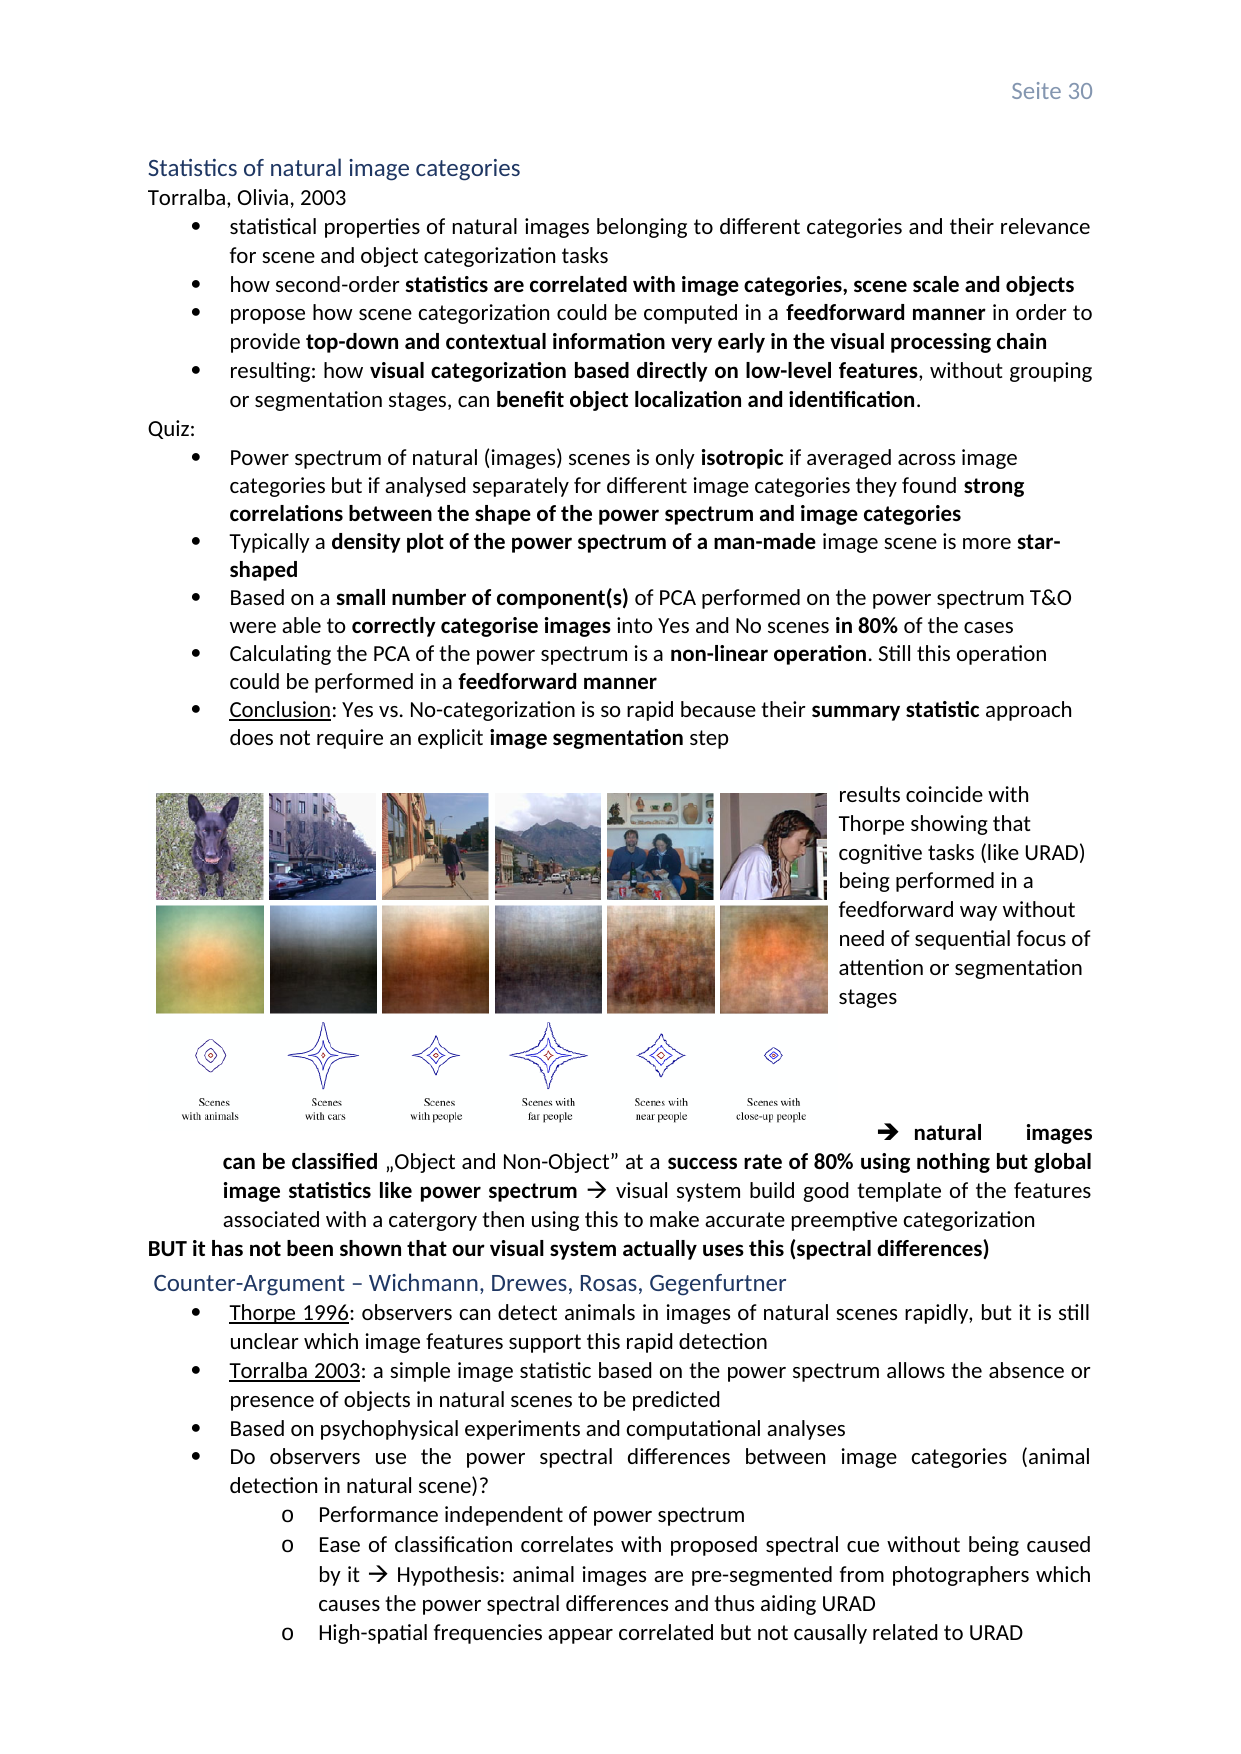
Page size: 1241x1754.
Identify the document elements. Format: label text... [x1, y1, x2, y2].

subtitle Statistics of natural image categories [148, 152, 1093, 182]
list how second-order statistics are correlated with image categories, scene scale and objects [192, 270, 1093, 298]
list natural images can be classified „Object and Non-Object” at a success rate of 80% using nothing but global image statistics like power spectrum  visual system build good template of the features associated with a catergory then using this to make accurate preemptive categorization [185, 1118, 1093, 1233]
list Performance independent of power spectrum [281, 1500, 1093, 1529]
list Conclusion: Yes vs. No-categorization is so rapid because their summary statistic approach does not require an explicit image segmentation step [192, 695, 1093, 751]
list resulting: how visual categorization based directly on low-level features, without grouping or segmentation stages, can benefit object localization and identification. [192, 356, 1093, 413]
list propose how scene categorization could be computed in a feedforward manner in order to provide top-down and contextual information very early in the visual processing chain [192, 298, 1093, 355]
list statistical properties of natural images belonging to different categories and their relevance for scene and object categorization tasks [192, 212, 1093, 269]
list Based on psychophysical experiments and computational analyses [192, 1414, 1093, 1442]
list Torralba 2003: a simple image statistic based on the power spectrum allows the absence or presence of objects in natural scenes to be predicted [192, 1356, 1093, 1413]
list Calculating the PCA of the power spectrum is a non-linear operation. Still this operation could be performed in a feedforward manner [192, 639, 1093, 695]
list Based on a small number of component(s) of PCA performed on the power spectrum T&O were able to correctly categorise images into Yes and No scenes in 80% of the cases [192, 583, 1093, 639]
text Quiz: [148, 414, 1093, 442]
list Power spectrum of natural (images) scenes is only isotropic if averaged across image categories but if analysed separately for different image categories they found strong correlations between the shape of the power spectrum and image categories [192, 443, 1093, 527]
list Do observers use the power spectral differences between image categories (animal detection in natural scene)? [192, 1442, 1093, 1499]
text Torralba, Olivia, 2003 [148, 183, 1093, 211]
list Ease of classification correlates with proposed spectral cue without being caused by it  Hypothesis: animal images are pre-segmented from photographers which causes the power spectral differences and thus aiding URAD [281, 1530, 1093, 1617]
text results coincide with Thorpe showing that cognitive tasks (like URAD) being performed in a feedforward way without need of sequential focus of attention or segmentation stages [839, 780, 1093, 1010]
list Thorpe 1996: observers can detect animals in images of natural scenes rapidly, but it is still unclear which image features support this rapid detection [192, 1298, 1093, 1355]
list High-spatial frequencies appear correlated but not causally related to URAD [281, 1618, 1093, 1647]
text BUT it has not been shown that our visual system actually uses this (spectral differences) [148, 1234, 1093, 1262]
subtitle Counter-Argument – Wichmann, Drewes, Rosas, Gegenfurtner [148, 1267, 1093, 1297]
list Typically a density plot of the power spectrum of a man-made image scene is more star-shaped [192, 527, 1093, 583]
